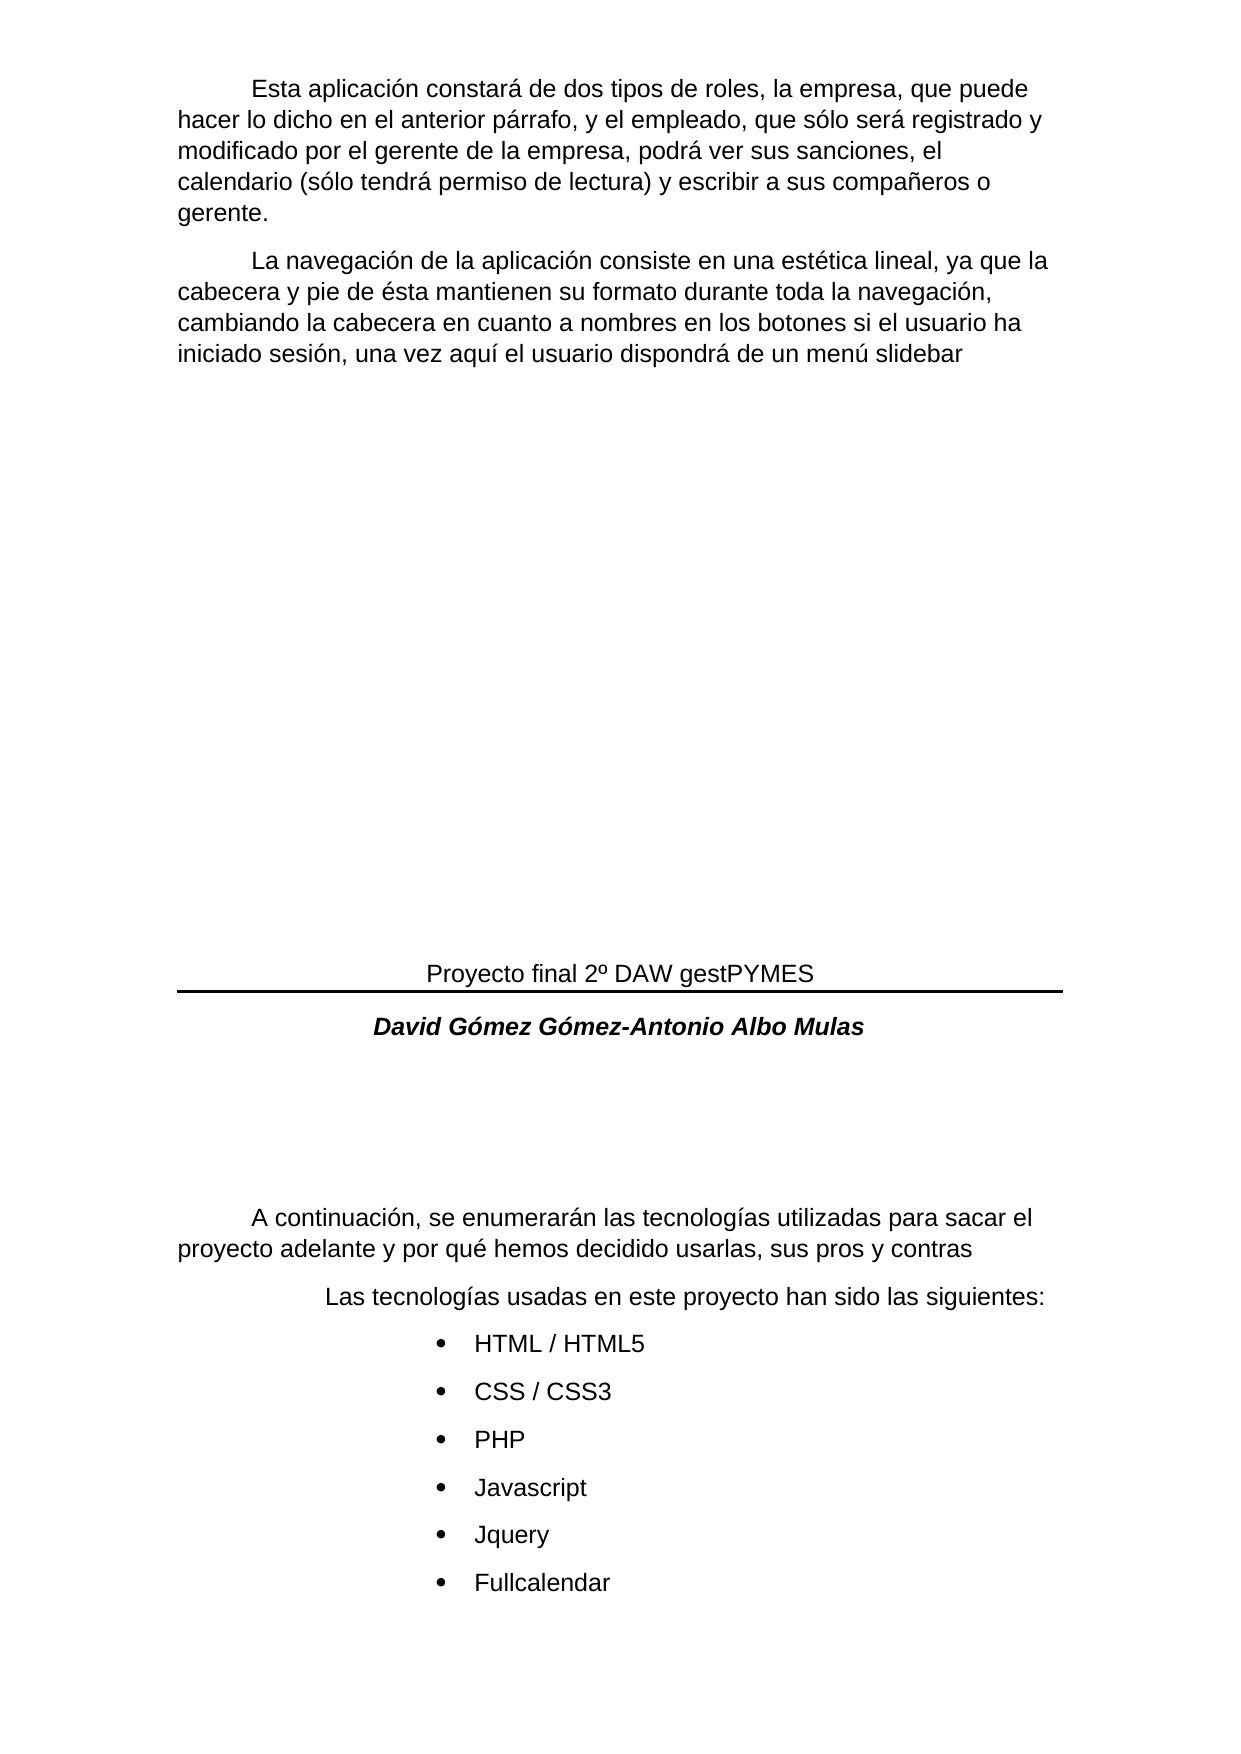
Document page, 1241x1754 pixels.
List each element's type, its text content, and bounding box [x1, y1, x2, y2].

list Jquery [437, 1520, 1063, 1549]
text Las tecnologías usadas en este proyecto han sido las siguientes: [177, 1281, 1063, 1310]
list Javascript [437, 1473, 1063, 1501]
list Fullcalendar [437, 1568, 1063, 1597]
list CSS / CSS3 [437, 1377, 1063, 1406]
text Esta aplicación constará de dos tipos de roles, la empresa, que puede hacer lo dicho en el anterior párrafo, y el empleado, que sólo será registrado y modificado por el gerente de la empresa, podrá ver sus sanciones, el calendario (sólo tendrá permiso de lectura) y escribir a sus compañeros o gerente. [177, 74, 1063, 227]
text A continuación, se enumerarán las tecnologías utilizadas para sacar el proyecto adelante y por qué hemos decidido usarlas, sus pros y contras [177, 1203, 1063, 1262]
text David Gómez Gómez-Antonio Albo Mulas [177, 1012, 1063, 1041]
text La navegación de la aplicación consiste en una estética lineal, ya que la cabecera y pie de ésta mantienen su formato durante toda la navegación, cambiando la cabecera en cuanto a nombres en los botones si el usuario ha iniciado sesión, una vez aquí el usuario dispondrá de un menú slidebar [177, 246, 1063, 367]
list HTML / HTML5 [437, 1329, 1063, 1358]
list PHP [437, 1425, 1063, 1454]
text Proyecto final 2º DAW gestPYMES [177, 959, 1063, 990]
